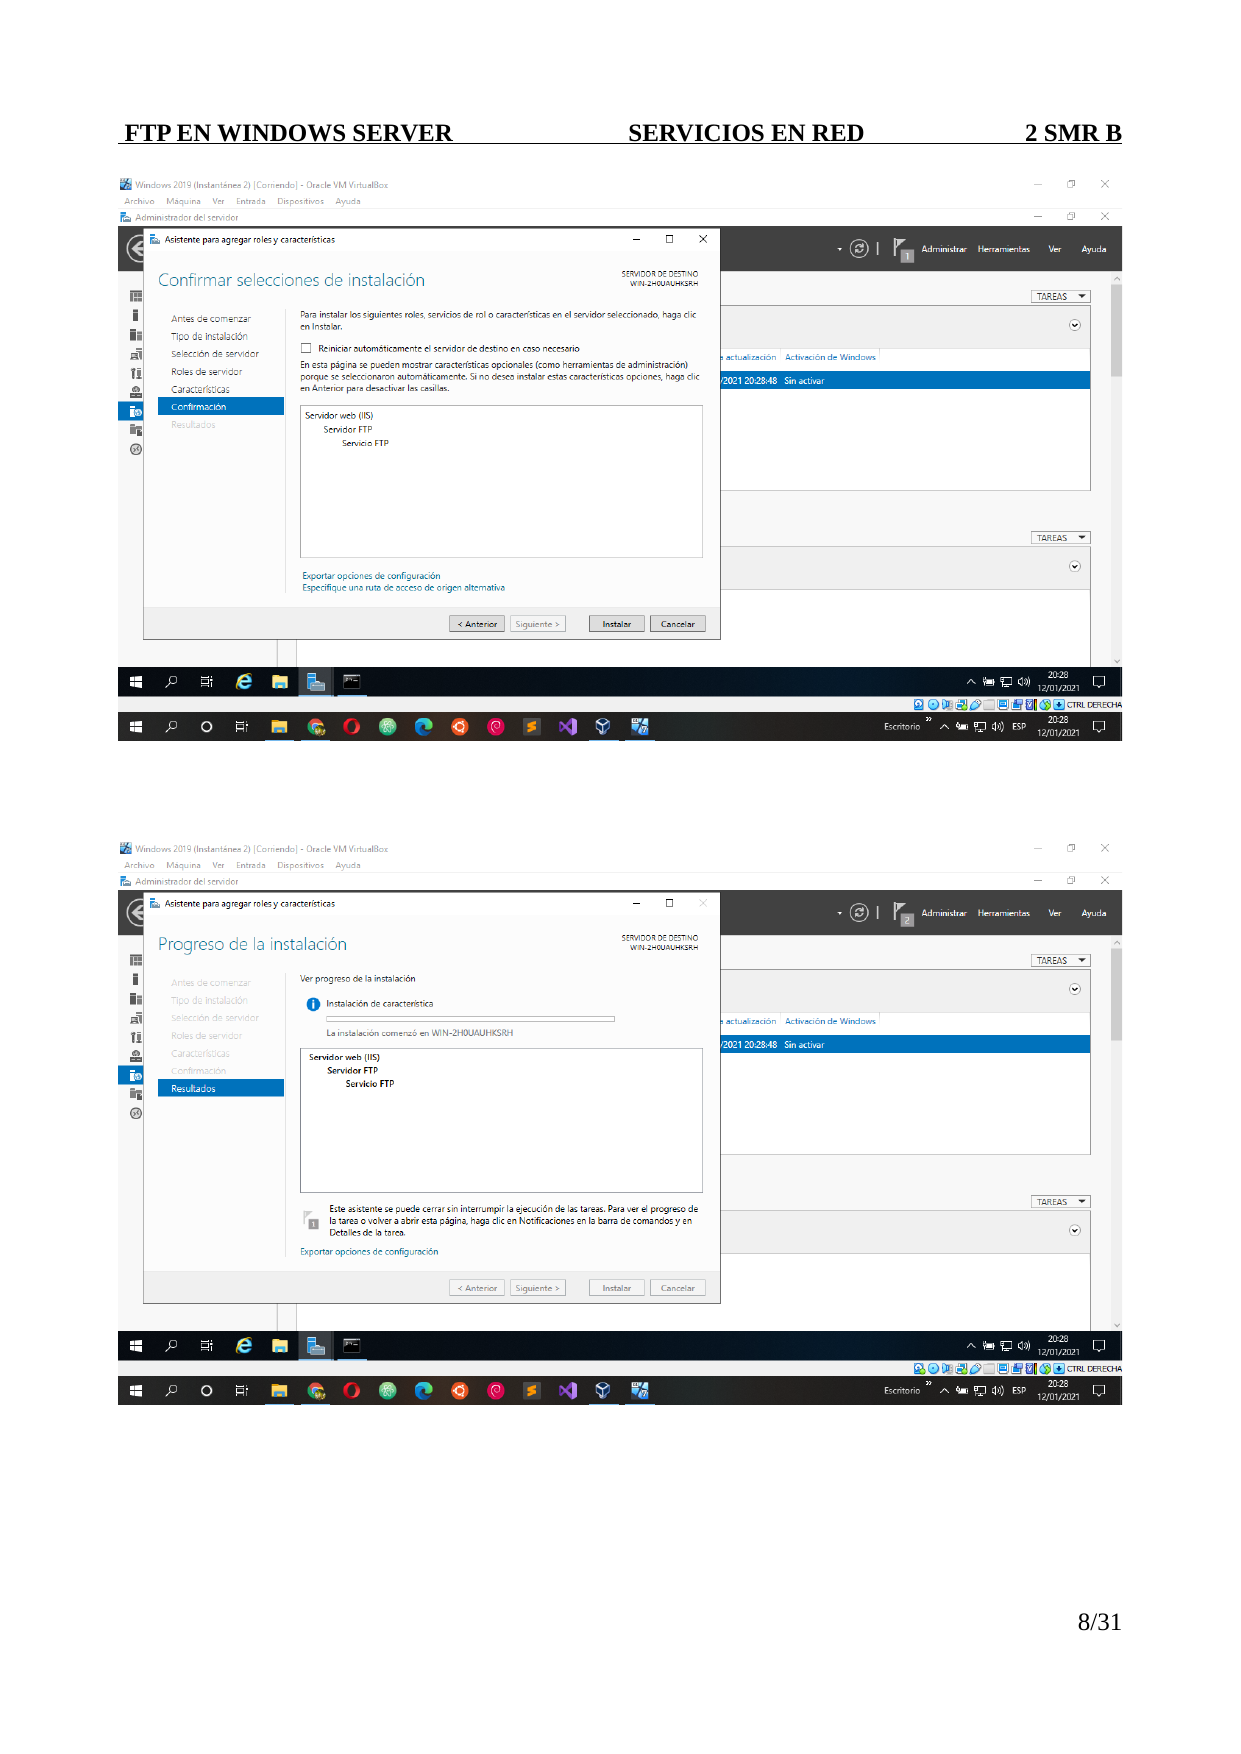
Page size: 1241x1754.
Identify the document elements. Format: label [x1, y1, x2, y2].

picture [118, 840, 1123, 1405]
picture [118, 176, 1123, 741]
